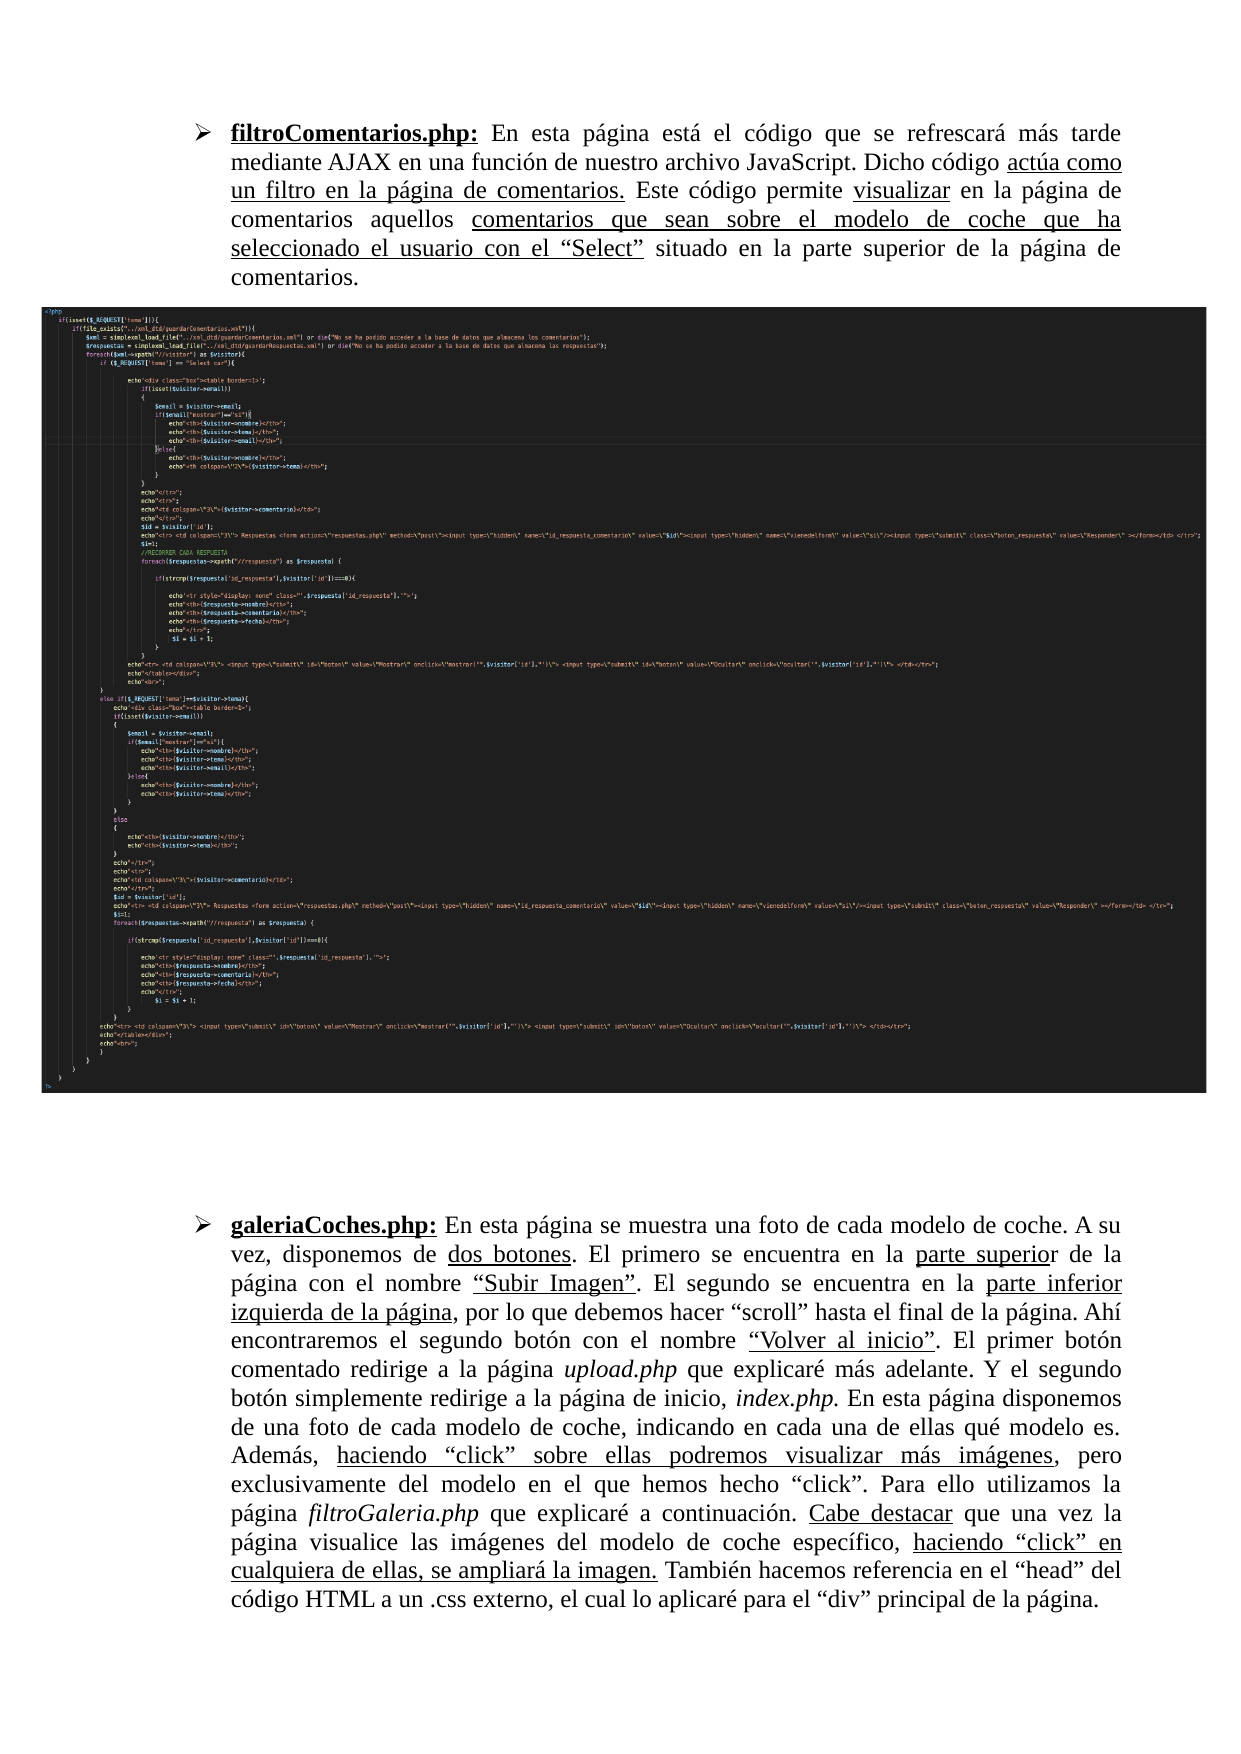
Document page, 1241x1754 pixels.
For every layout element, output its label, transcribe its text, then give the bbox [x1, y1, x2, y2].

list galeriaCoches.php: En esta página se muestra una foto de cada modelo de coche. A su vez, disponemos de dos botones. El primero se encuentra en la parte superior de la página con el nombre “Subir Imagen”. El segundo se encuentra en la parte inferior izquierda de la página, por lo que debemos hacer “scroll” hasta el final de la página. Ahí encontraremos el segundo botón con el nombre “Volver al inicio”. El primer botón comentado redirige a la página upload.php que explicaré más adelante. Y el segundo botón simplemente redirige a la página de inicio, index.php. En esta página disponemos de una foto de cada modelo de coche, indicando en cada una de ellas qué modelo es. Además, haciendo “click” sobre ellas podremos visualizar más imágenes, pero exclusivamente del modelo en el que hemos hecho “click”. Para ello utilizamos la página filtroGaleria.php que explicaré a continuación. Cabe destacar que una vez la página visualice las imágenes del modelo de coche específico, haciendo “click” en cualquiera de ellas, se ampliará la imagen. También hacemos referencia en el “head” del código HTML a un .css externo, el cual lo aplicaré para el “div” principal de la página. [193, 1211, 1122, 1613]
picture [41, 307, 1207, 1093]
list filtroComentarios.php: En esta página está el código que se refrescará más tarde mediante AJAX en una función de nuestro archivo JavaScript. Dicho código actúa como un filtro en la página de comentarios. Este código permite visualizar en la página de comentarios aquellos comentarios que sean sobre el modelo de coche que ha seleccionado el usuario con el “Select” situado en la parte superior de la página de comentarios. [193, 118, 1122, 291]
